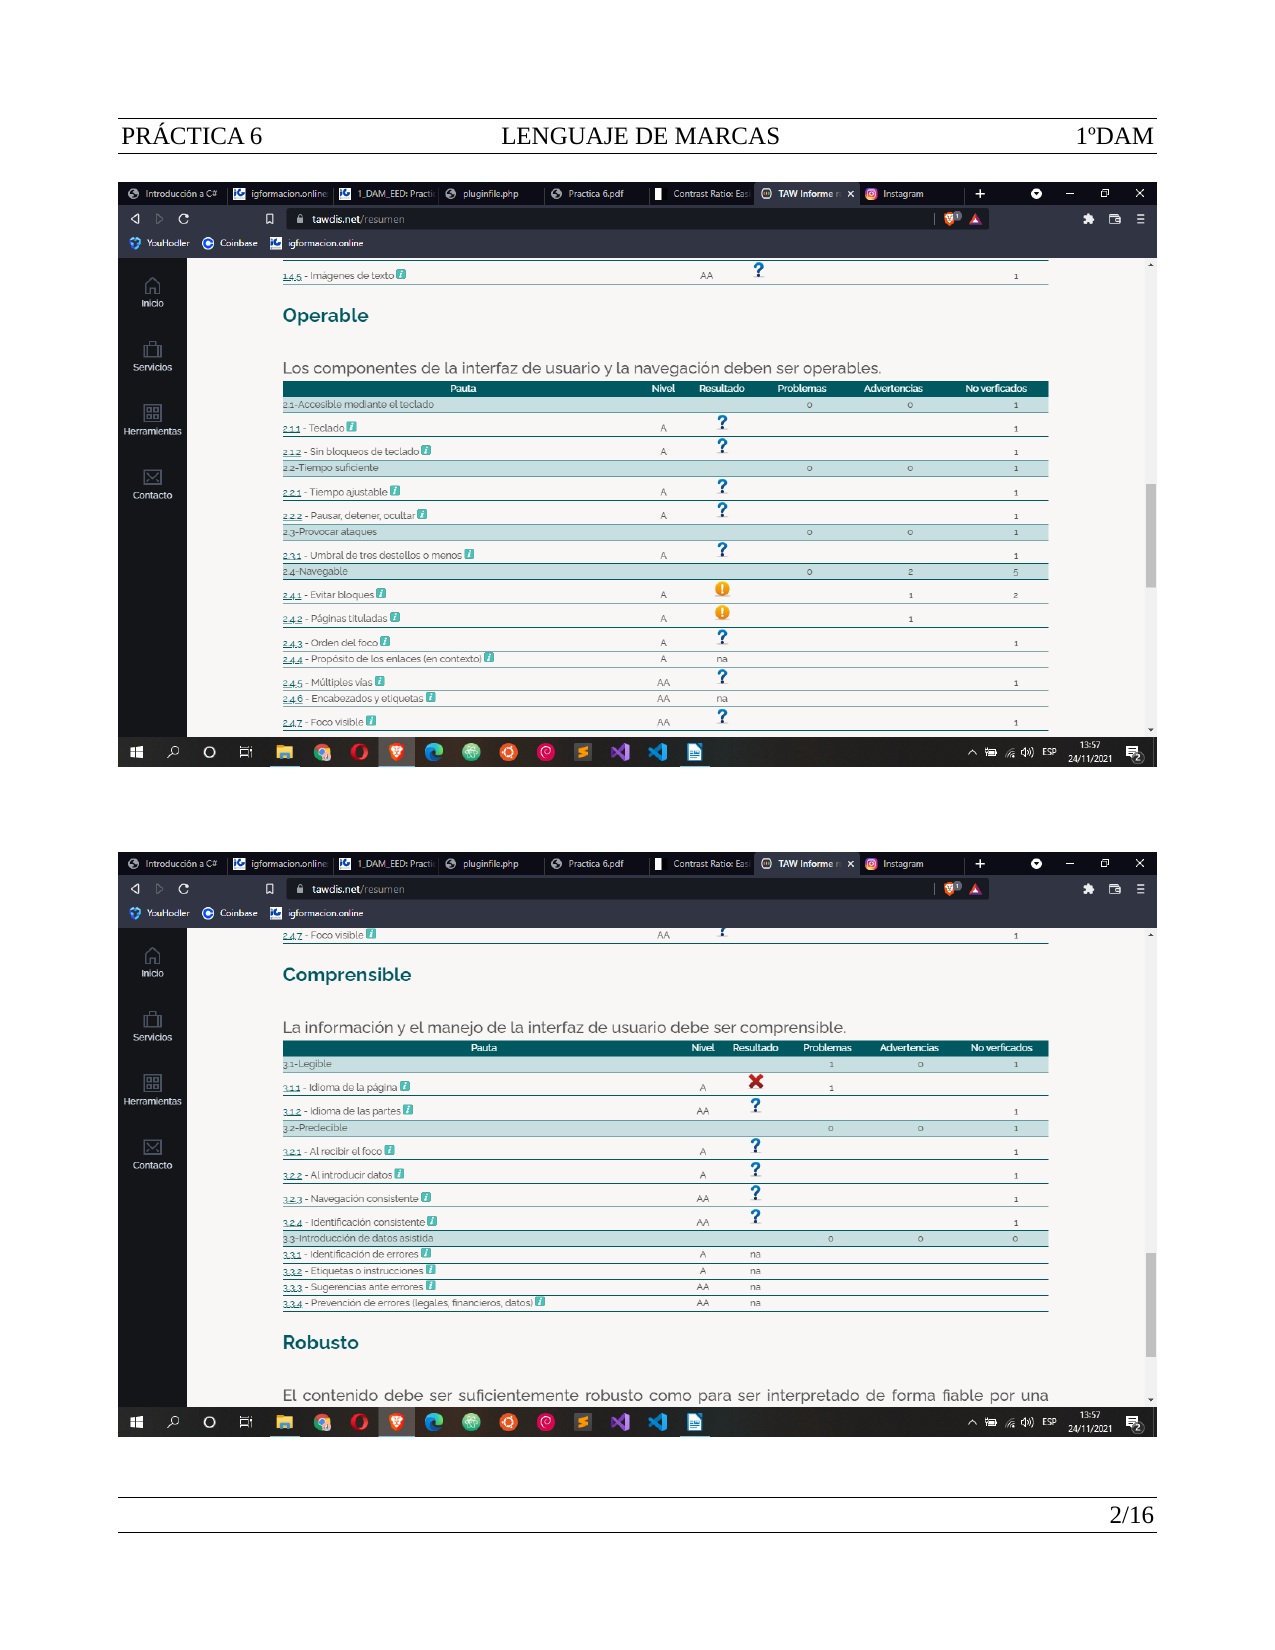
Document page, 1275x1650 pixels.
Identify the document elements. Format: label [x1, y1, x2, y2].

picture [118, 852, 1157, 1437]
picture [118, 182, 1157, 767]
